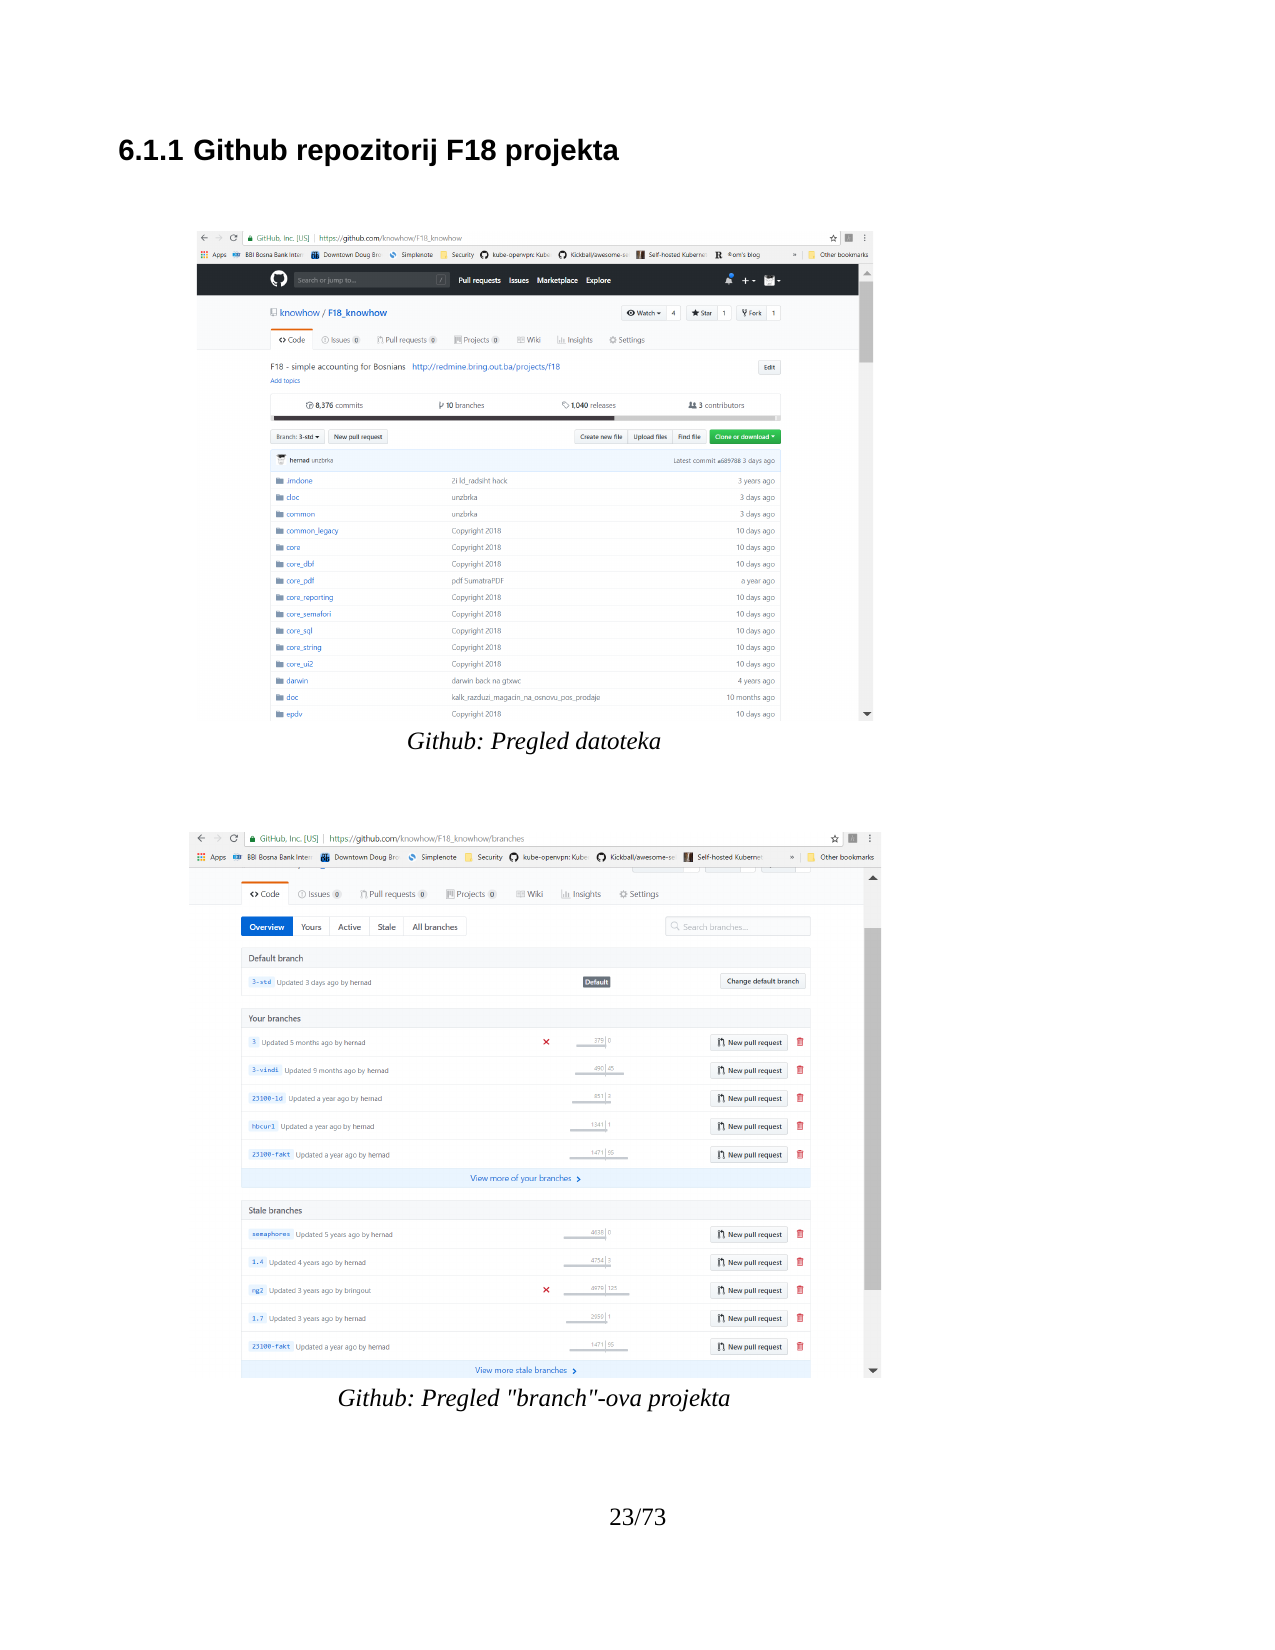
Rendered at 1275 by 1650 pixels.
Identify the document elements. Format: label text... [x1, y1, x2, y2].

text Github: Pregled "branch"-ova projekta [189, 1378, 881, 1411]
text Github: Pregled datoteka [197, 721, 873, 755]
picture [189, 832, 882, 1378]
subtitle Github repozitorij F18 projekta [118, 133, 1157, 166]
picture [196, 231, 874, 721]
